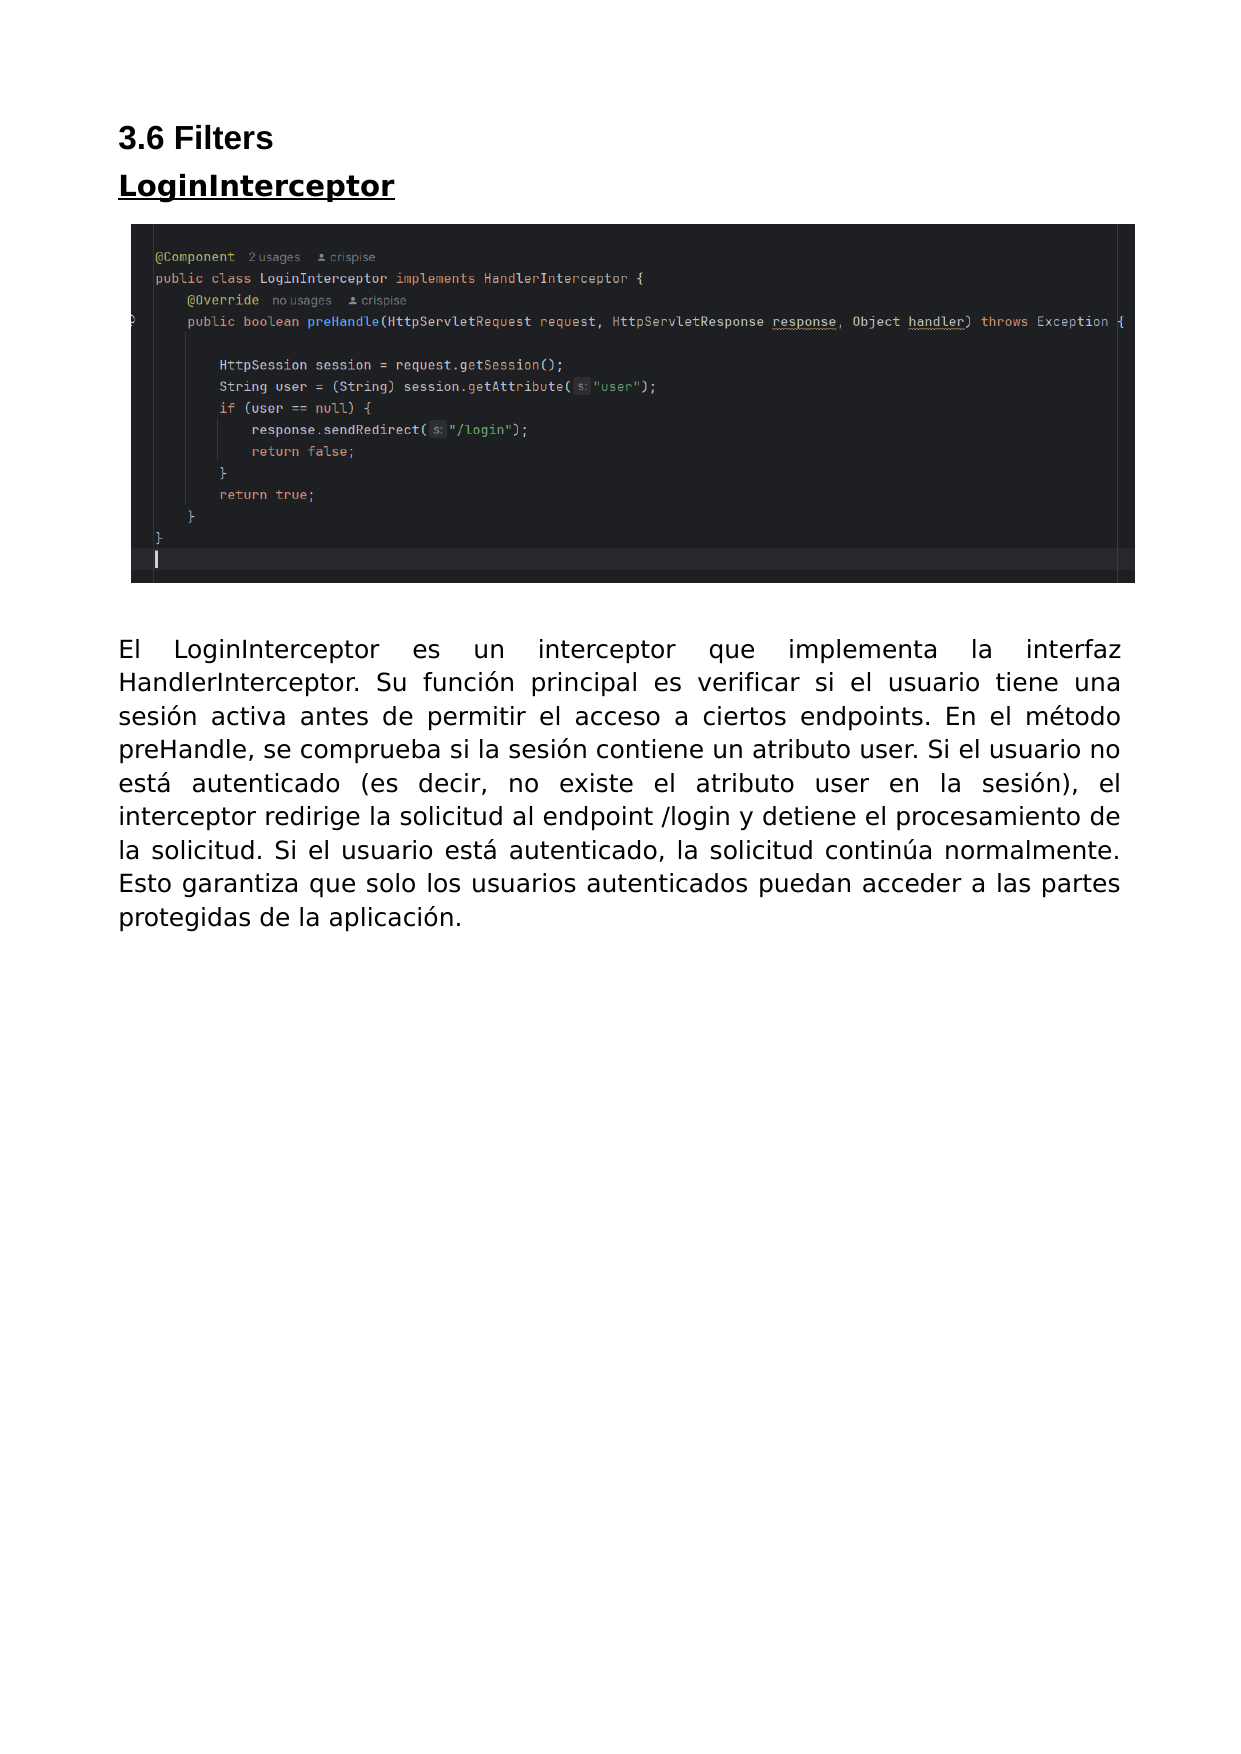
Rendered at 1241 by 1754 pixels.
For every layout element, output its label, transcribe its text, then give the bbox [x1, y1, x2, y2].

text El LoginInterceptor es un interceptor que implementa la interfaz HandlerInterceptor. Su función principal es verificar si el usuario tiene una sesión activa antes de permitir el acceso a ciertos endpoints. En el método preHandle, se comprueba si la sesión contiene un atributo user. Si el usuario no está autenticado (es decir, no existe el atributo user en la sesión), el interceptor redirige la solicitud al endpoint /login y detiene el procesamiento de la solicitud. Si el usuario está autenticado, la solicitud continúa normalmente. Esto garantiza que solo los usuarios autenticados puedan acceder a las partes protegidas de la aplicación. [118, 635, 1122, 932]
picture [131, 224, 1135, 583]
subtitle 3.6 Filters [118, 118, 1122, 157]
text LoginInterceptor [118, 169, 1122, 203]
